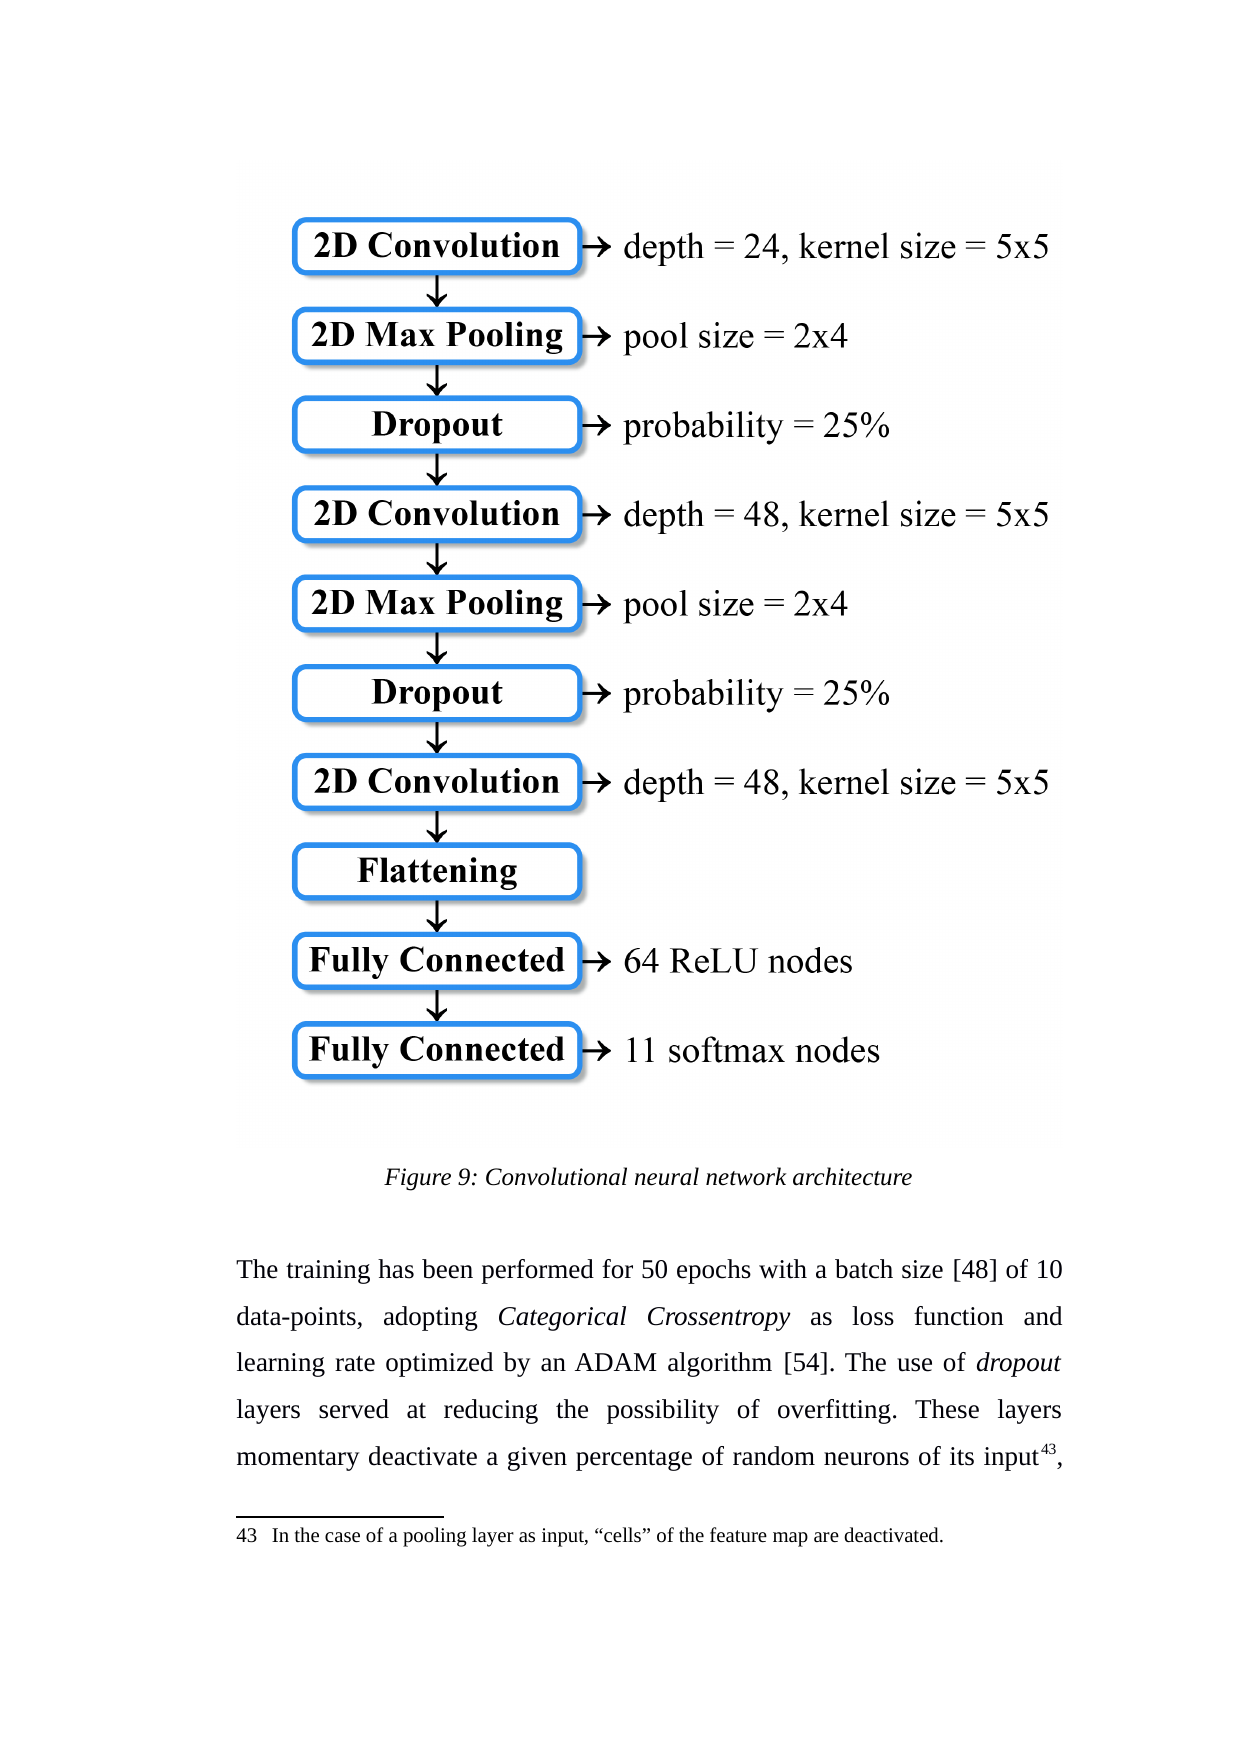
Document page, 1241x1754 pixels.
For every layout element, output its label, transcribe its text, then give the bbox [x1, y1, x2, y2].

text Figure 9: Convolutional neural network architecture [236, 1148, 1063, 1191]
picture [236, 160, 1063, 1148]
text The training has been performed for 50 epochs with a batch size [48] of 10 data-points, adopting Categorical Crossentropy as loss function and learning rate optimized by an ADAM algorithm [54]. The use of dropout layers served at reducing the possibility of overfitting. These layers momentary deactivate a given percentage of random neurons of its input, forcing the model to not rely on particular features to learn a concept [55]. The adopted kernel dimension for the convolutional layers indicates that the extracted features are included in spectral regions of approximately 23 milliseconds * 172 Hz. The pooling size has been selected following an empirical intuition based on the adjectives collected in the classification test. In fact, several reported attributes (for example crumbled, jugged, static, constant…) suggest that many testers adopted time-variant perceptive structures for discriminating chaos and ordered textures, rather than static proportions among frequency-related information. For this reason, the implemented size of the pooling filters is 2*4, respectively referring to the time and frequency axes. This makes the downsampling more effective for the spectral (static) information, maintaining a softer approximation for the time-related dependencies. We adopted 80% of the dataset for the CNN training and the remaining 20% as validation set, in order to test the final model accuracy on unobserved data. [236, 1253, 1063, 1471]
text In the case of a pooling layer as input, “cells” of the feature map are deactivated. [236, 1523, 1063, 1547]
